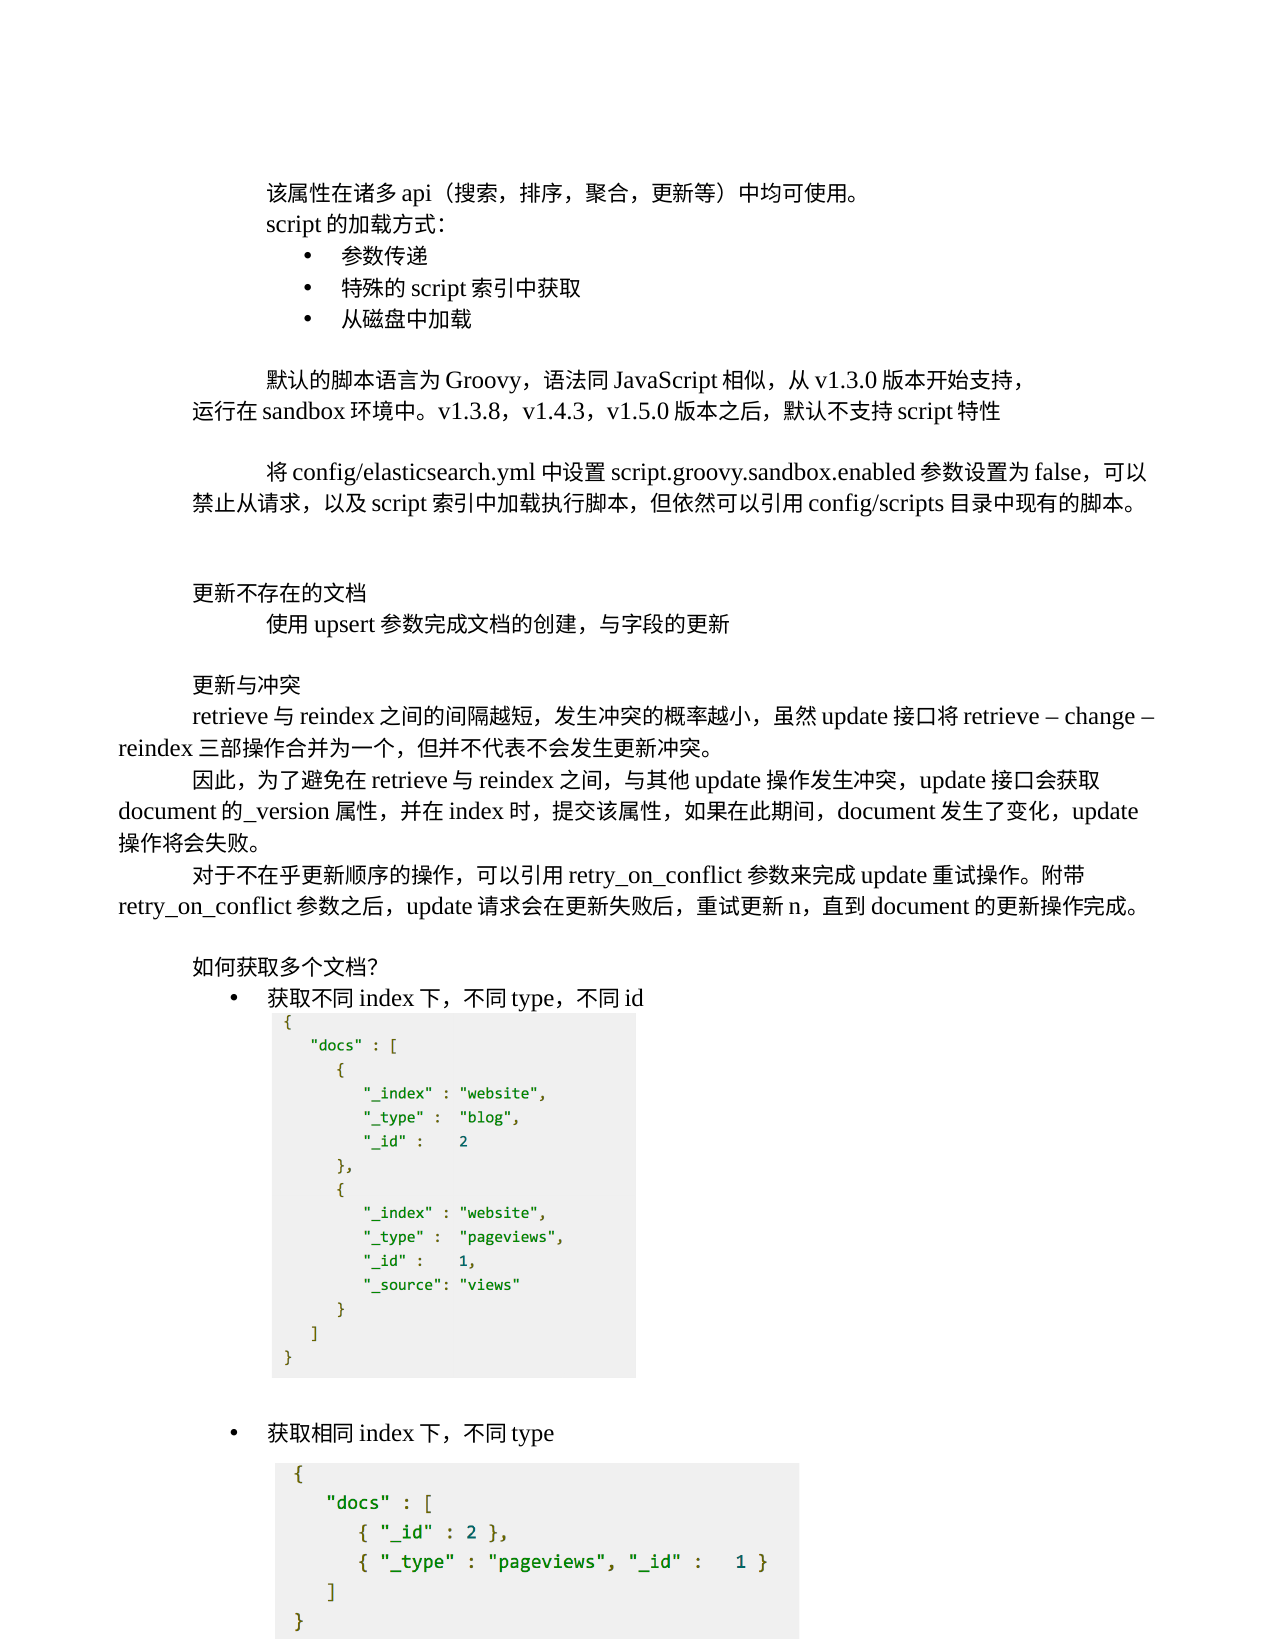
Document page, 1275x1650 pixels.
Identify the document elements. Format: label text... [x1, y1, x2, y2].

text 更新与冲突 [118, 668, 1157, 699]
text 使用upsert参数完成文档的创建，与字段的更新 [118, 607, 1157, 639]
list 参数传递 [303, 239, 1157, 271]
text 如何获取多个文档？ [118, 950, 1157, 981]
list 获取不同index下，不同type，不同id [229, 981, 1157, 1013]
text 更新不存在的文档 [118, 576, 1157, 607]
picture [275, 1463, 800, 1639]
list 特殊的script索引中获取 [303, 271, 1157, 302]
text 将config/elasticsearch.yml中设置script.groovy.sandbox.enabled参数设置为false，可以 禁止从请求，以及script索引中加载执行脚本，但依然可以引用config/scripts目录中现有的脚本。 [118, 455, 1157, 518]
text 对于不在乎更新顺序的操作，可以引用retry_on_conflict参数来完成update重试操作。附带retry_on_conflict参数之后，update请求会在更新失败后，重试更新n，直到document的更新操作完成。 [118, 858, 1157, 921]
picture [271, 1013, 636, 1378]
list 从磁盘中加载 [303, 302, 1157, 334]
text 默认的脚本语言为Groovy，语法同JavaScript相似，从v1.3.0版本开始支持， [118, 363, 1157, 394]
text script的加载方式： [118, 207, 1157, 239]
list 获取相同index下，不同type [229, 1416, 1157, 1447]
text 该属性在诸多api（搜索，排序，聚合，更新等）中均可使用。 [118, 176, 1157, 207]
text 因此，为了避免在retrieve与reindex之间，与其他update操作发生冲突，update接口会获取document的_version属性，并在index时，提交该属性，如果在此期间，document发生了变化，update操作将会失败。 [118, 763, 1157, 858]
text retrieve与reindex之间的间隔越短，发生冲突的概率越小，虽然update接口将retrieve – change – reindex三部操作合并为一个，但并不代表不会发生更新冲突。 [118, 699, 1157, 763]
text 运行在sandbox环境中。v1.3.8，v1.4.3，v1.5.0版本之后，默认不支持script特性 [118, 394, 1157, 426]
